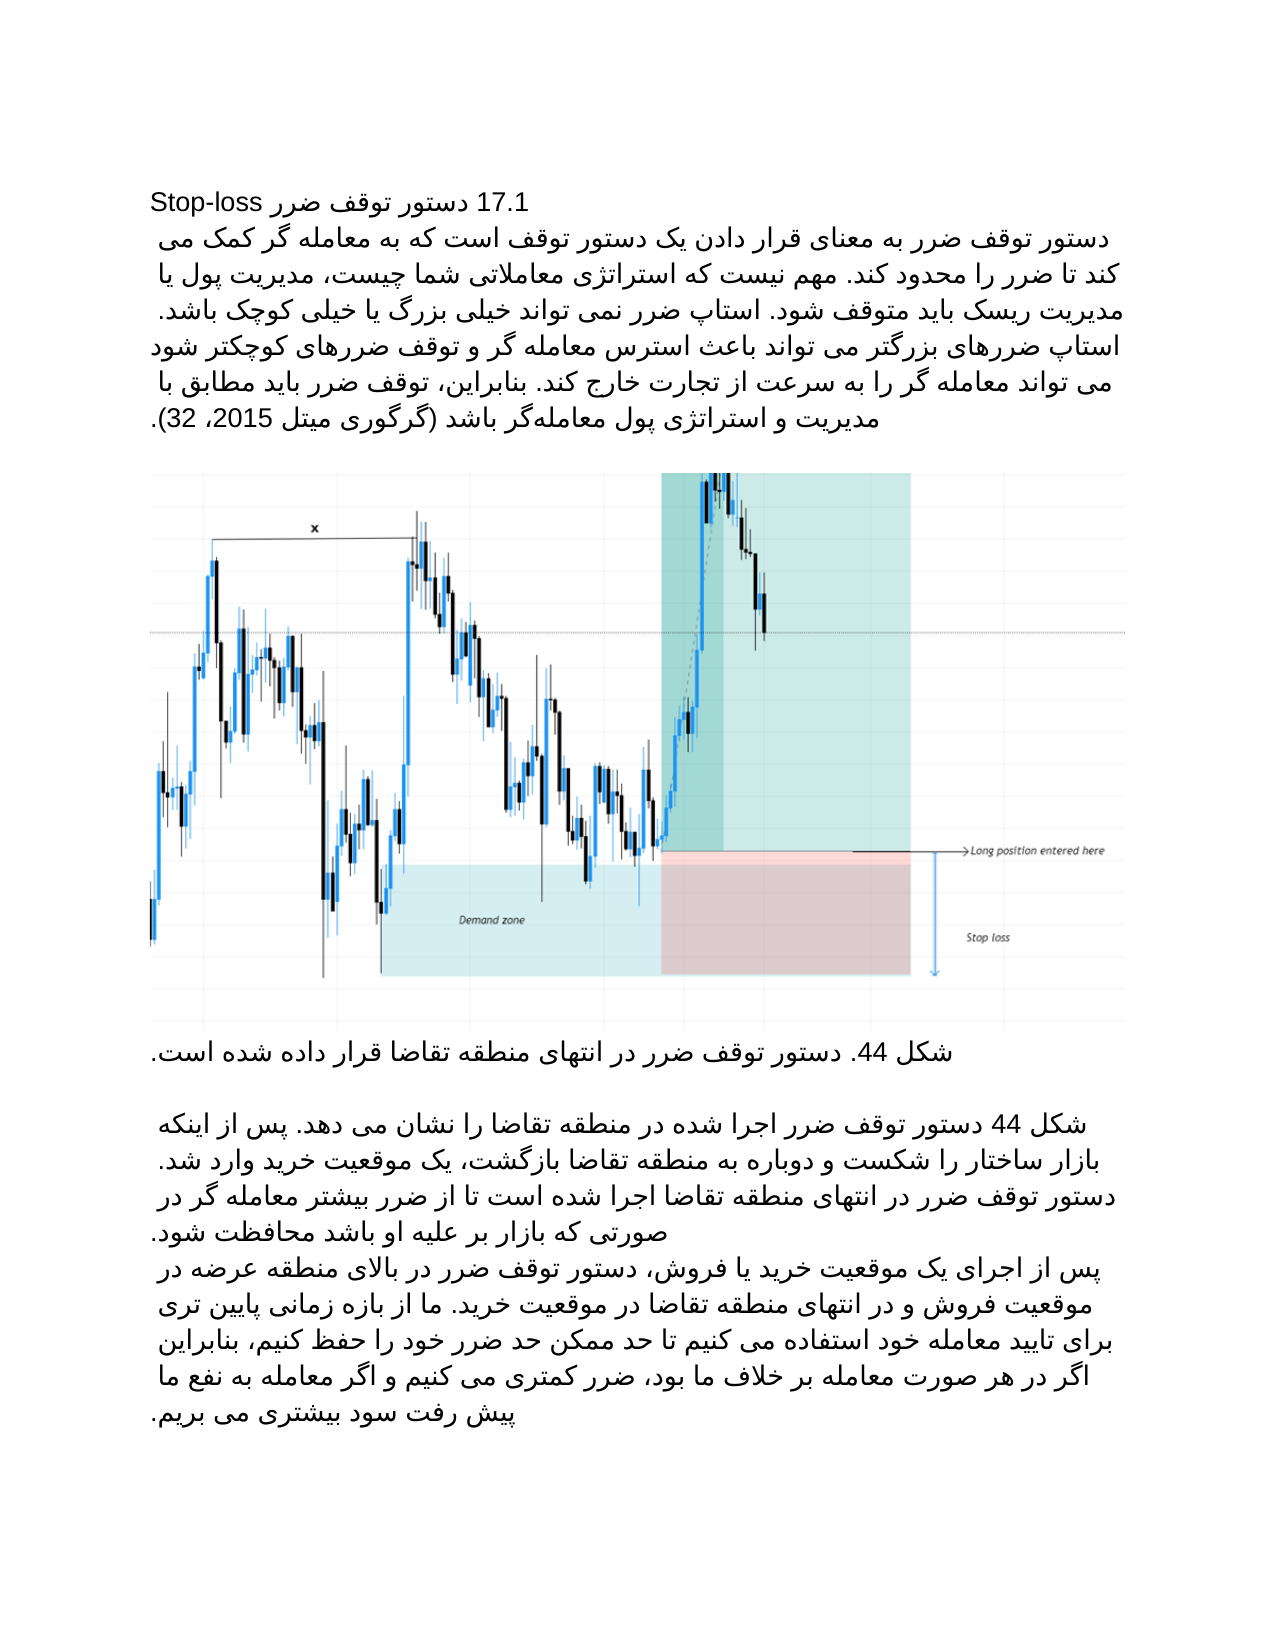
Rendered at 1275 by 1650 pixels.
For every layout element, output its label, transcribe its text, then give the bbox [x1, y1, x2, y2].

text شکل 44 دستور توقف ضرر اجرا شده در منطقه تقاضا را نشان می دهد. پس از اینکه بازار ساختار را شکست و دوباره به منطقه تقاضا بازگشت، یک موقعیت خرید وارد شد. دستور توقف ضرر در انتهای منطقه تقاضا اجرا شده است تا از ضرر بیشتر معامله گر در صورتی که بازار بر علیه او باشد محافظت شود. [150, 1108, 1125, 1247]
text 17.1 دستور توقف ضرر Stop-loss [150, 186, 1125, 217]
text دستور توقف ضرر به معنای قرار دادن یک دستور توقف است که به معامله گر کمک می کند تا ضرر را محدود کند. مهم نیست که استراتژی معاملاتی شما چیست، مدیریت پول یا مدیریت ریسک باید متوقف شود. استاپ ضرر نمی تواند خیلی بزرگ یا خیلی کوچک باشد. استاپ ضررهای بزرگتر می تواند باعث استرس معامله گر و توقف ضررهای کوچکتر شود [150, 222, 1125, 361]
text پس از اجرای یک موقعیت خرید یا فروش، دستور توقف ضرر در بالای منطقه عرضه در موقعیت فروش و در انتهای منطقه تقاضا در موقعیت خرید. ما از بازه زمانی پایین تری برای تایید معامله خود استفاده می کنیم تا حد ممکن حد ضرر خود را حفظ کنیم، بنابراین اگر در هر صورت معامله بر خلاف ما بود، ضرر کمتری می کنیم و اگر معامله به نفع ما پیش رفت سود بیشتری می بریم. [150, 1252, 1125, 1427]
text شکل 44. دستور توقف ضرر در انتهای منطقه تقاضا قرار داده شده است. [150, 1032, 1125, 1068]
text می تواند معامله گر را به سرعت از تجارت خارج کند. بنابراین، توقف ضرر باید مطابق با مدیریت و استراتژی پول معامله‌گر باشد (گرگوری میتل 2015، 32). [150, 366, 1125, 433]
